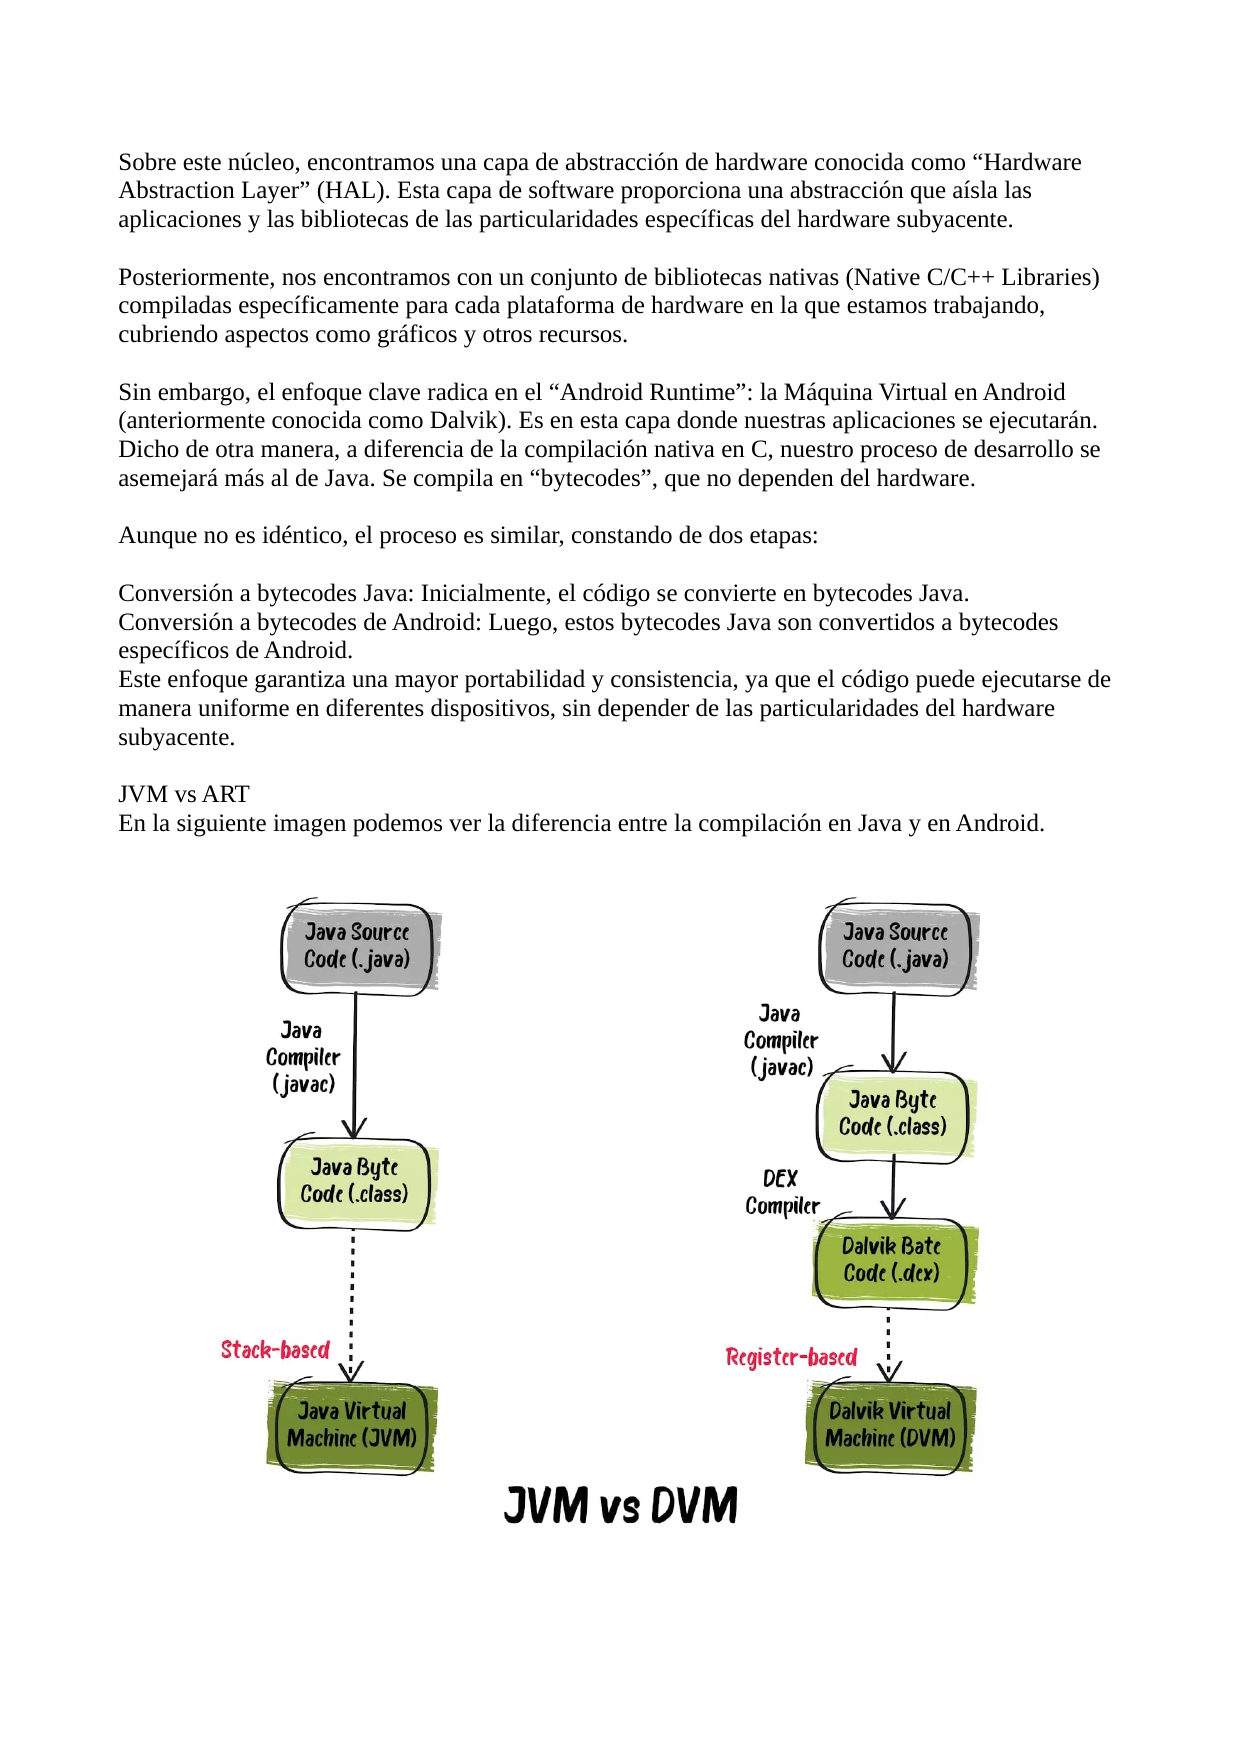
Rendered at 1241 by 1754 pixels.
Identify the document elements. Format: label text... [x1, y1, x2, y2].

picture [118, 865, 1123, 1561]
text Este enfoque garantiza una mayor portabilidad y consistencia, ya que el código puede ejecutarse de manera uniforme en diferentes dispositivos, sin depender de las particularidades del hardware subyacente. [118, 664, 1122, 751]
text Conversión a bytecodes de Android: Luego, estos bytecodes Java son convertidos a bytecodes específicos de Android. [118, 607, 1122, 664]
text En la siguiente imagen podemos ver la diferencia entre la compilación en Java y en Android. [118, 808, 1122, 837]
text Posteriormente, nos encontramos con un conjunto de bibliotecas nativas (Native C/C++ Libraries) compiladas específicamente para cada plataforma de hardware en la que estamos trabajando, cubriendo aspectos como gráficos y otros recursos. [118, 262, 1122, 348]
text Aunque no es idéntico, el proceso es similar, constando de dos etapas: [118, 521, 1122, 549]
text Sin embargo, el enfoque clave radica en el “Android Runtime”: la Máquina Virtual en Android (anteriormente conocida como Dalvik). Es en esta capa donde nuestras aplicaciones se ejecutarán. Dicho de otra manera, a diferencia de la compilación nativa en C, nuestro proceso de desarrollo se asemejará más al de Java. Se compila en “bytecodes”, que no dependen del hardware. [118, 377, 1122, 492]
text Conversión a bytecodes Java: Inicialmente, el código se convierte en bytecodes Java. [118, 578, 1122, 607]
text JVM vs ART [118, 779, 1122, 808]
text Sobre este núcleo, encontramos una capa de abstracción de hardware conocida como “Hardware Abstraction Layer” (HAL). Esta capa de software proporciona una abstracción que aísla las aplicaciones y las bibliotecas de las particularidades específicas del hardware subyacente. [118, 147, 1122, 233]
